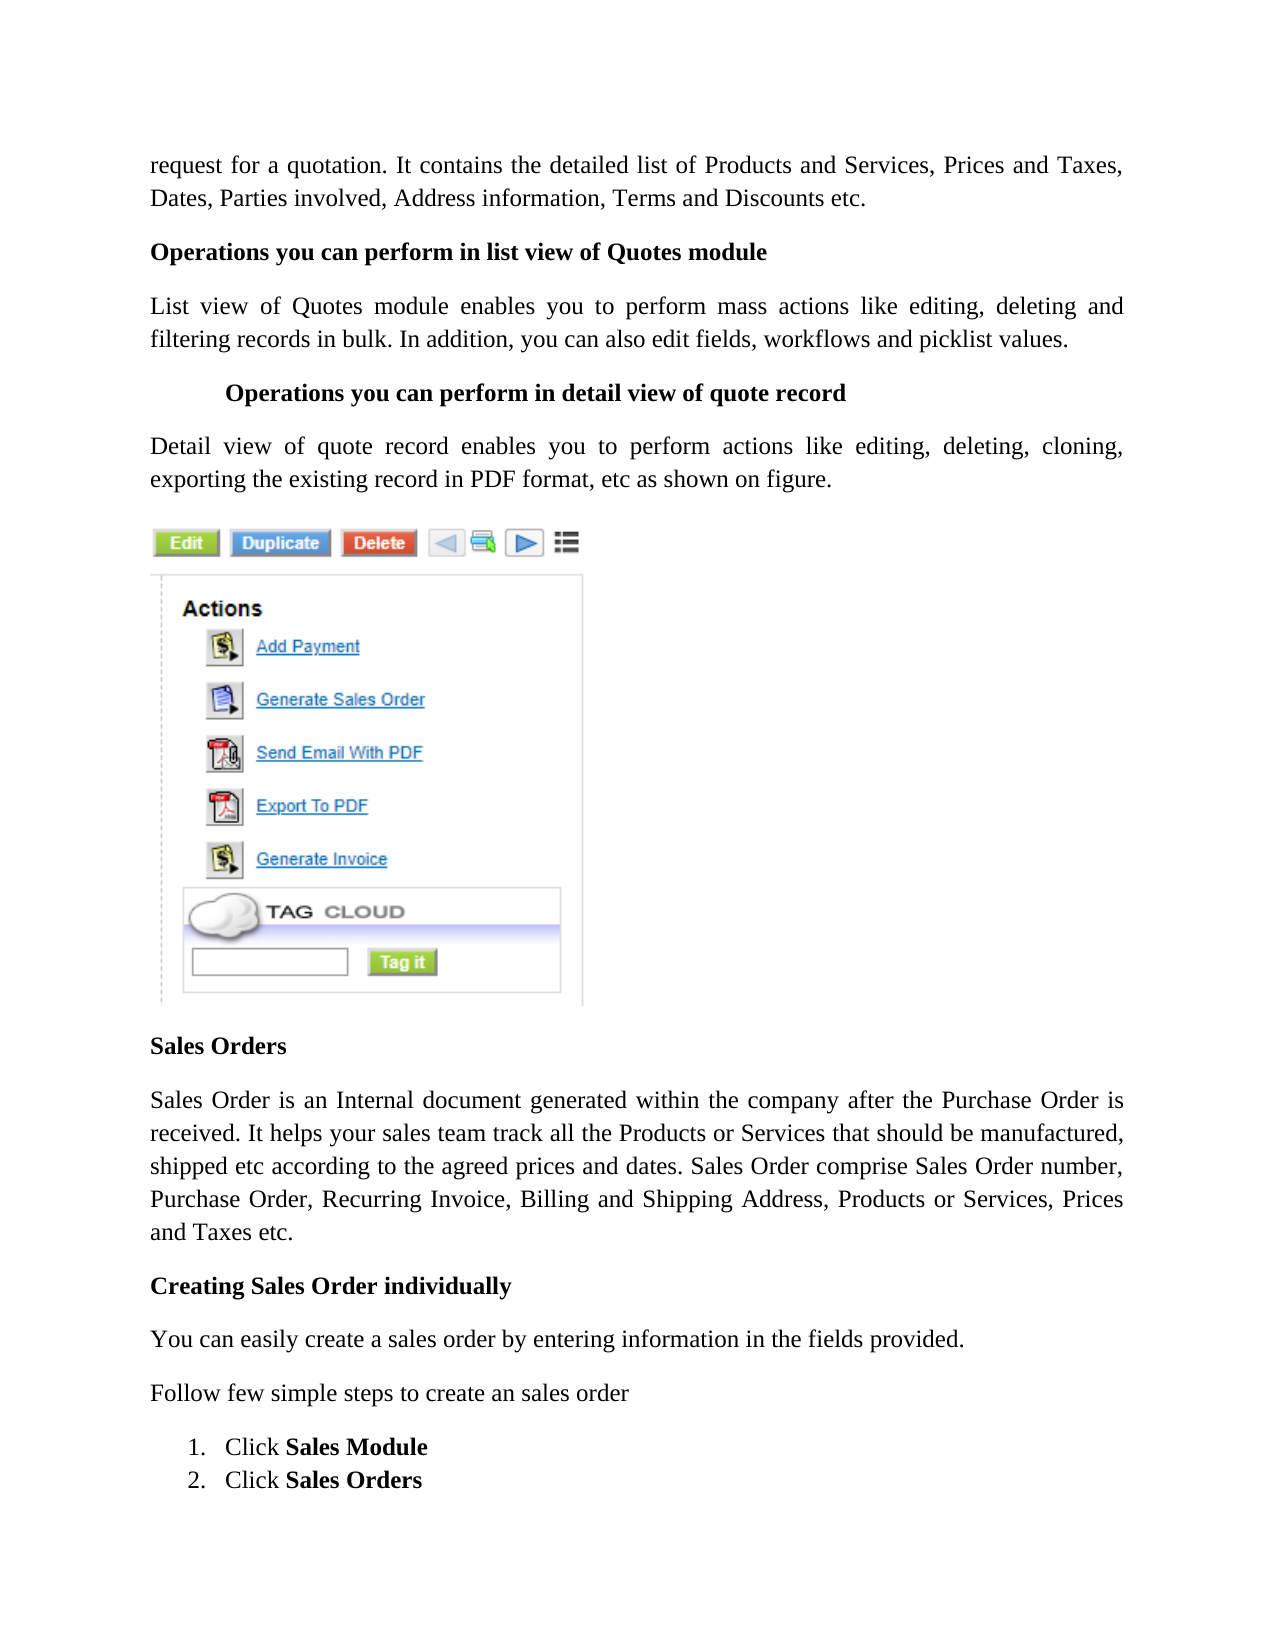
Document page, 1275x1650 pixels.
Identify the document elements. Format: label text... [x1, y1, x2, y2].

text List view of Quotes module enables you to perform mass actions like editing, deleting and filtering records in bulk. In addition, you can also edit fields, workflows and picklist values. [150, 291, 1125, 352]
text Operations you can perform in list view of Quotes module [150, 237, 1125, 266]
list Click Sales Module [187, 1432, 1125, 1461]
text request for a quotation. It contains the detailed list of Products and Services, Prices and Taxes, Dates, Parties involved, Address information, Terms and Discounts etc. [150, 150, 1125, 212]
text Sales Order is an Internal document generated within the company after the Purchase Order is received. It helps your sales team track all the Products or Services that should be manufactured, shipped etc according to the agreed prices and dates. Sales Order comprise Sales Order number, Purchase Order, Recurring Invoice, Billing and Shipping Address, Products or Services, Prices and Taxes etc. [150, 1085, 1125, 1246]
text Follow few simple steps to create an sales order [150, 1378, 1125, 1407]
text Detail view of quote record enables you to perform actions like editing, deleting, cloning, exporting the existing record in PDF format, etc as shown on figure. [150, 431, 1125, 493]
text You can easily create a sales order by entering information in the fields provided. [150, 1324, 1125, 1353]
picture [150, 518, 596, 1006]
text Operations you can perform in detail view of quote record [225, 378, 1125, 406]
text Sales Orders [150, 1031, 1125, 1060]
text Creating Sales Order individually [150, 1271, 1125, 1299]
list Click Sales Orders [187, 1465, 1125, 1494]
